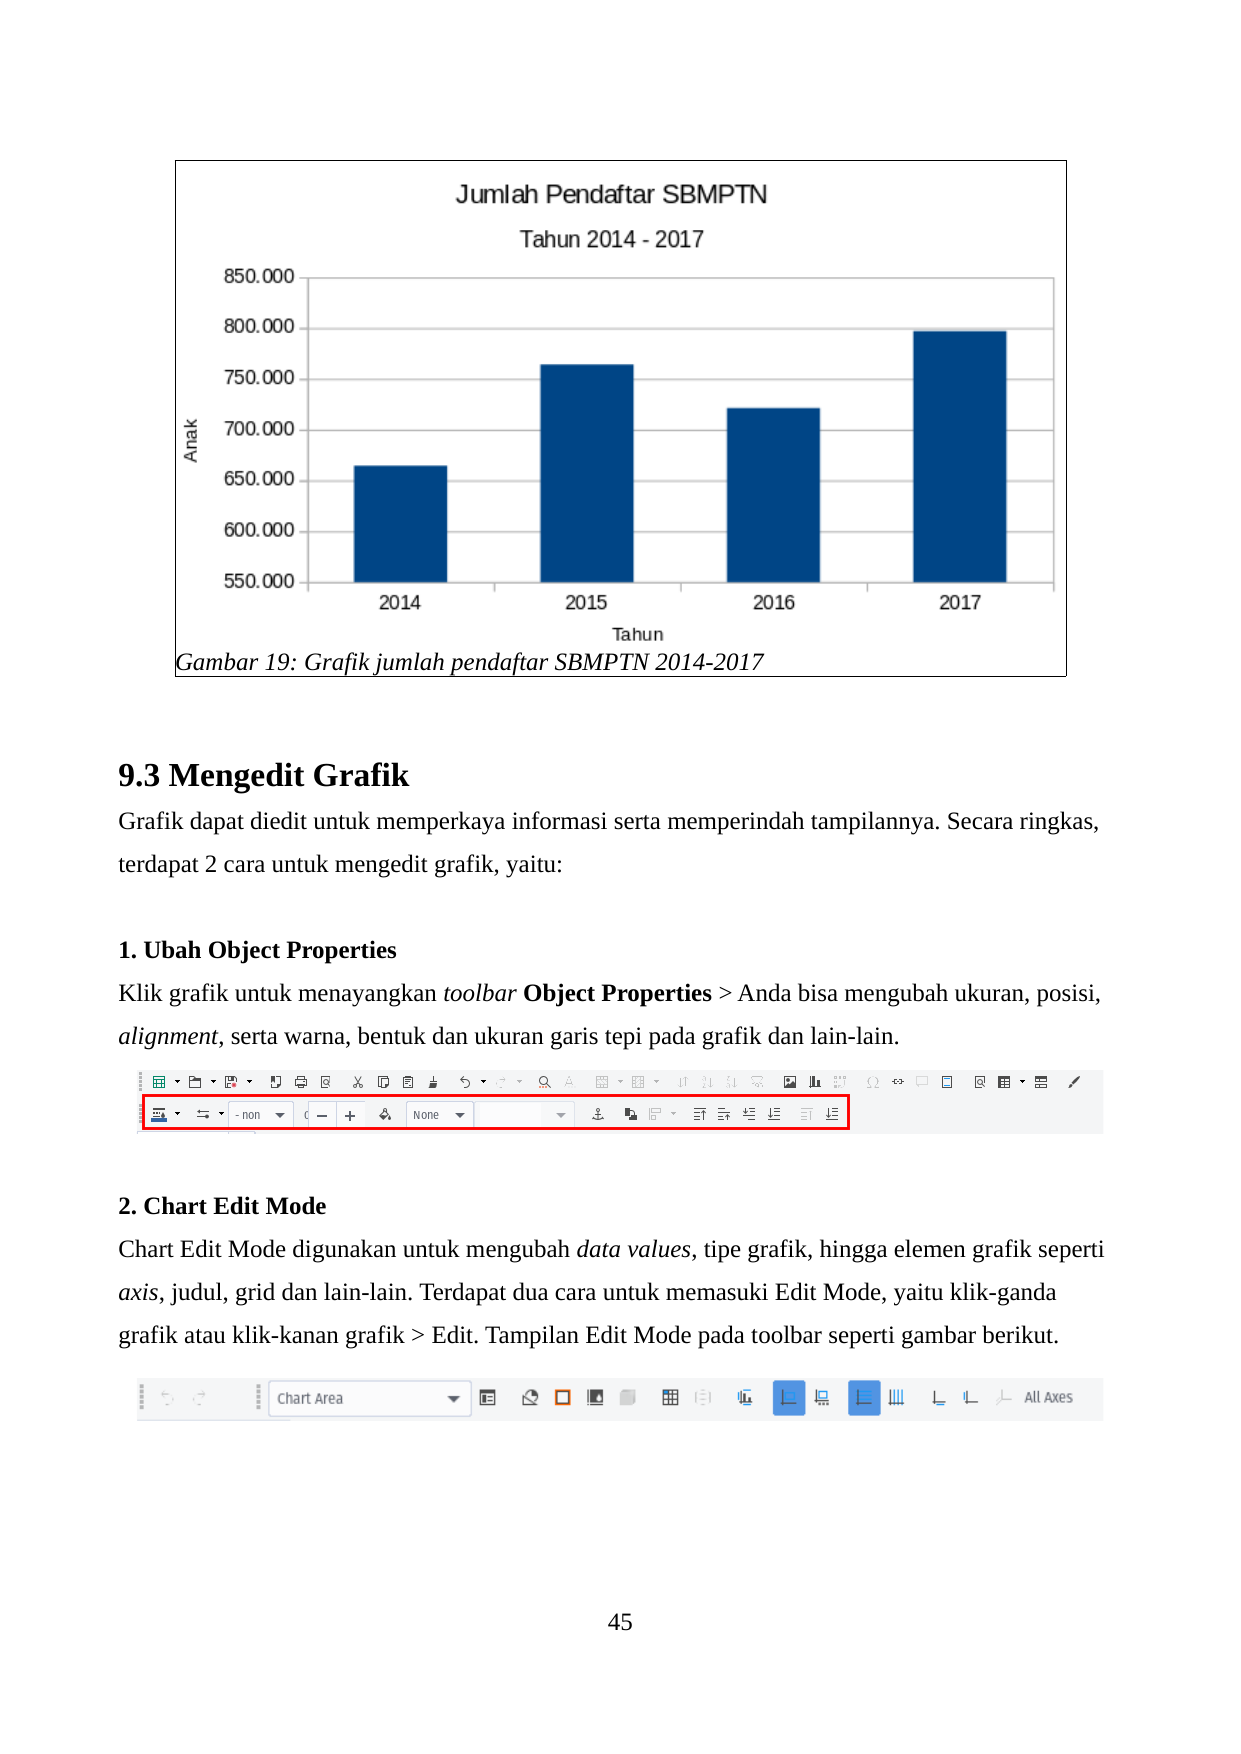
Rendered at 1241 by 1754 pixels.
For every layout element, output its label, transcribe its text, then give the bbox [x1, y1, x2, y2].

picture [136, 1070, 1104, 1134]
text Chart Edit Mode digunakan untuk mengubah data values, tipe grafik, hingga elemen grafik seperti axis, judul, grid dan lain-lain. Terdapat dua cara untuk memasuki Edit Mode, yaitu klik-ganda grafik atau klik-kanan grafik > Edit. Tampilan Edit Mode pada toolbar seperti gambar berikut. [118, 1234, 1122, 1349]
picture [176, 172, 1066, 648]
text Grafik dapat diedit untuk memperkaya informasi serta memperindah tampilannya. Secara ringkas, terdapat 2 cara untuk mengedit grafik, yaitu: [118, 806, 1122, 878]
text 2. Chart Edit Mode [118, 1191, 1122, 1219]
text 1. Ubah Object Properties [118, 935, 1122, 964]
text Gambar 19: Grafik jumlah pendaftar SBMPTN 2014-2017 [176, 648, 1066, 676]
picture [136, 1378, 1104, 1421]
text Klik grafik untuk menayangkan toolbar Object Properties > Anda bisa mengubah ukuran, posisi, alignment, serta warna, bentuk dan ukuran garis tepi pada grafik dan lain-lain. [118, 978, 1122, 1050]
subtitle 9.3 Mengedit Grafik [118, 755, 1122, 793]
